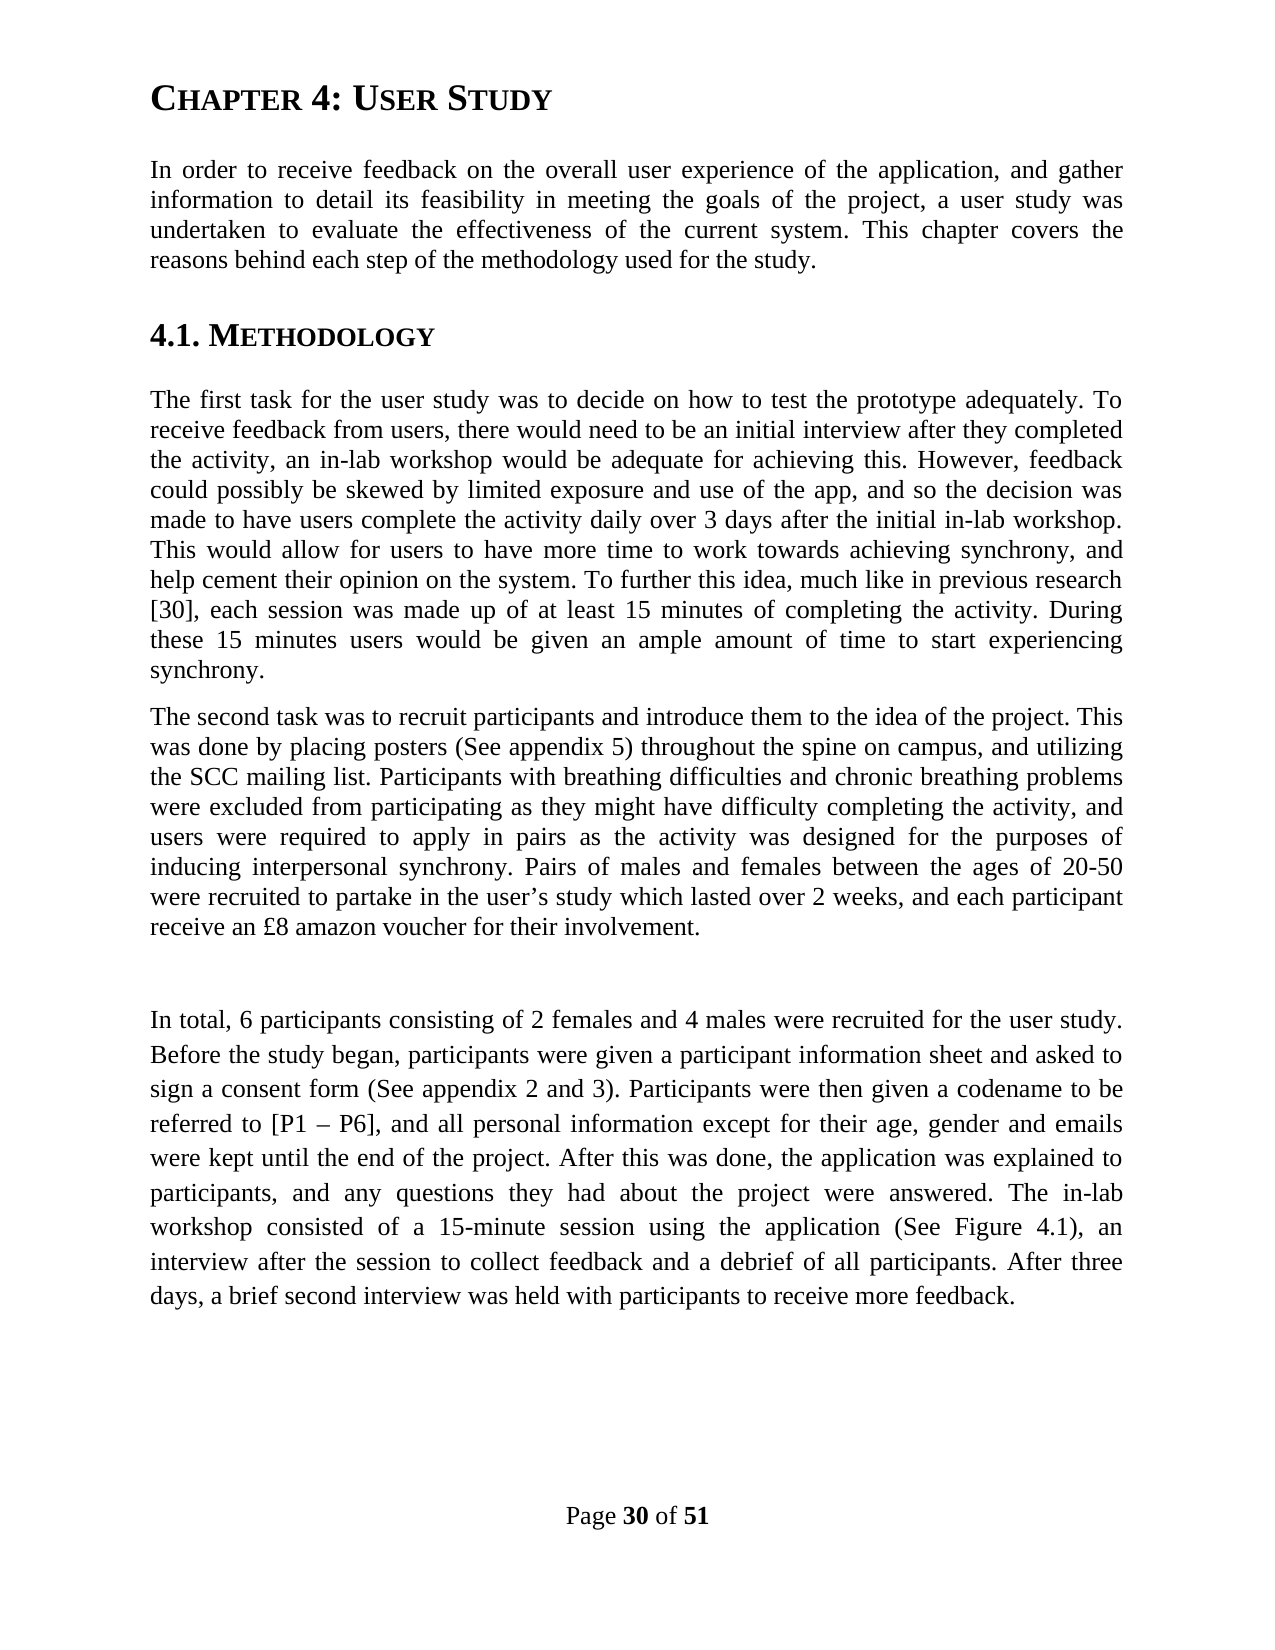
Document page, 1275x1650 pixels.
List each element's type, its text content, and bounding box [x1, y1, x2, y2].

text The first task for the user study was to decide on how to test the prototype adequately. To receive feedback from users, there would need to be an initial interview after they completed the activity, an in-lab workshop would be adequate for achieving this. However, feedback could possibly be skewed by limited exposure and use of the app, and so the decision was made to have users complete the activity daily over 3 days after the initial in-lab workshop. This would allow for users to have more time to work towards achieving synchrony, and help cement their opinion on the system. To further this idea, much like in previous research [30], each session was made up of at least 15 minutes of completing the activity. During these 15 minutes users would be given an ample amount of time to start experiencing synchrony. [150, 384, 1125, 684]
text In order to receive feedback on the overall user experience of the application, and gather information to detail its feasibility in meeting the goals of the project, a user study was undertaken to evaluate the effectiveness of the current system. This chapter covers the reasons behind each step of the methodology used for the study. [150, 154, 1125, 274]
subtitle 4.1. Methodology [150, 315, 1125, 354]
text In total, 6 participants consisting of 2 females and 4 males were recruited for the user study. Before the study began, participants were given a participant information sheet and asked to sign a consent form (See appendix 2 and 3). Participants were then given a codename to be referred to [P1 – P6], and all personal information except for their age, gender and emails were kept until the end of the project. After this was done, the application was explained to participants, and any questions they had about the project were answered. The in-lab workshop consisted of a 15-minute session using the application (See Figure 4.1), an interview after the session to collect feedback and a debrief of all participants. After three days, a brief second interview was held with participants to receive more feedback. [150, 1004, 1125, 1310]
text The second task was to recruit participants and introduce them to the idea of the project. This was done by placing posters (See appendix 5) throughout the spine on campus, and utilizing the SCC mailing list. Participants with breathing difficulties and chronic breathing problems were excluded from participating as they might have difficulty completing the activity, and users were required to apply in pairs as the activity was designed for the purposes of inducing interpersonal synchrony. Pairs of males and females between the ages of 20-50 were recruited to partake in the user’s study which lasted over 2 weeks, and each participant receive an £8 amazon voucher for their involvement. [150, 701, 1125, 941]
subtitle Chapter 4: User Study [150, 75, 1125, 118]
